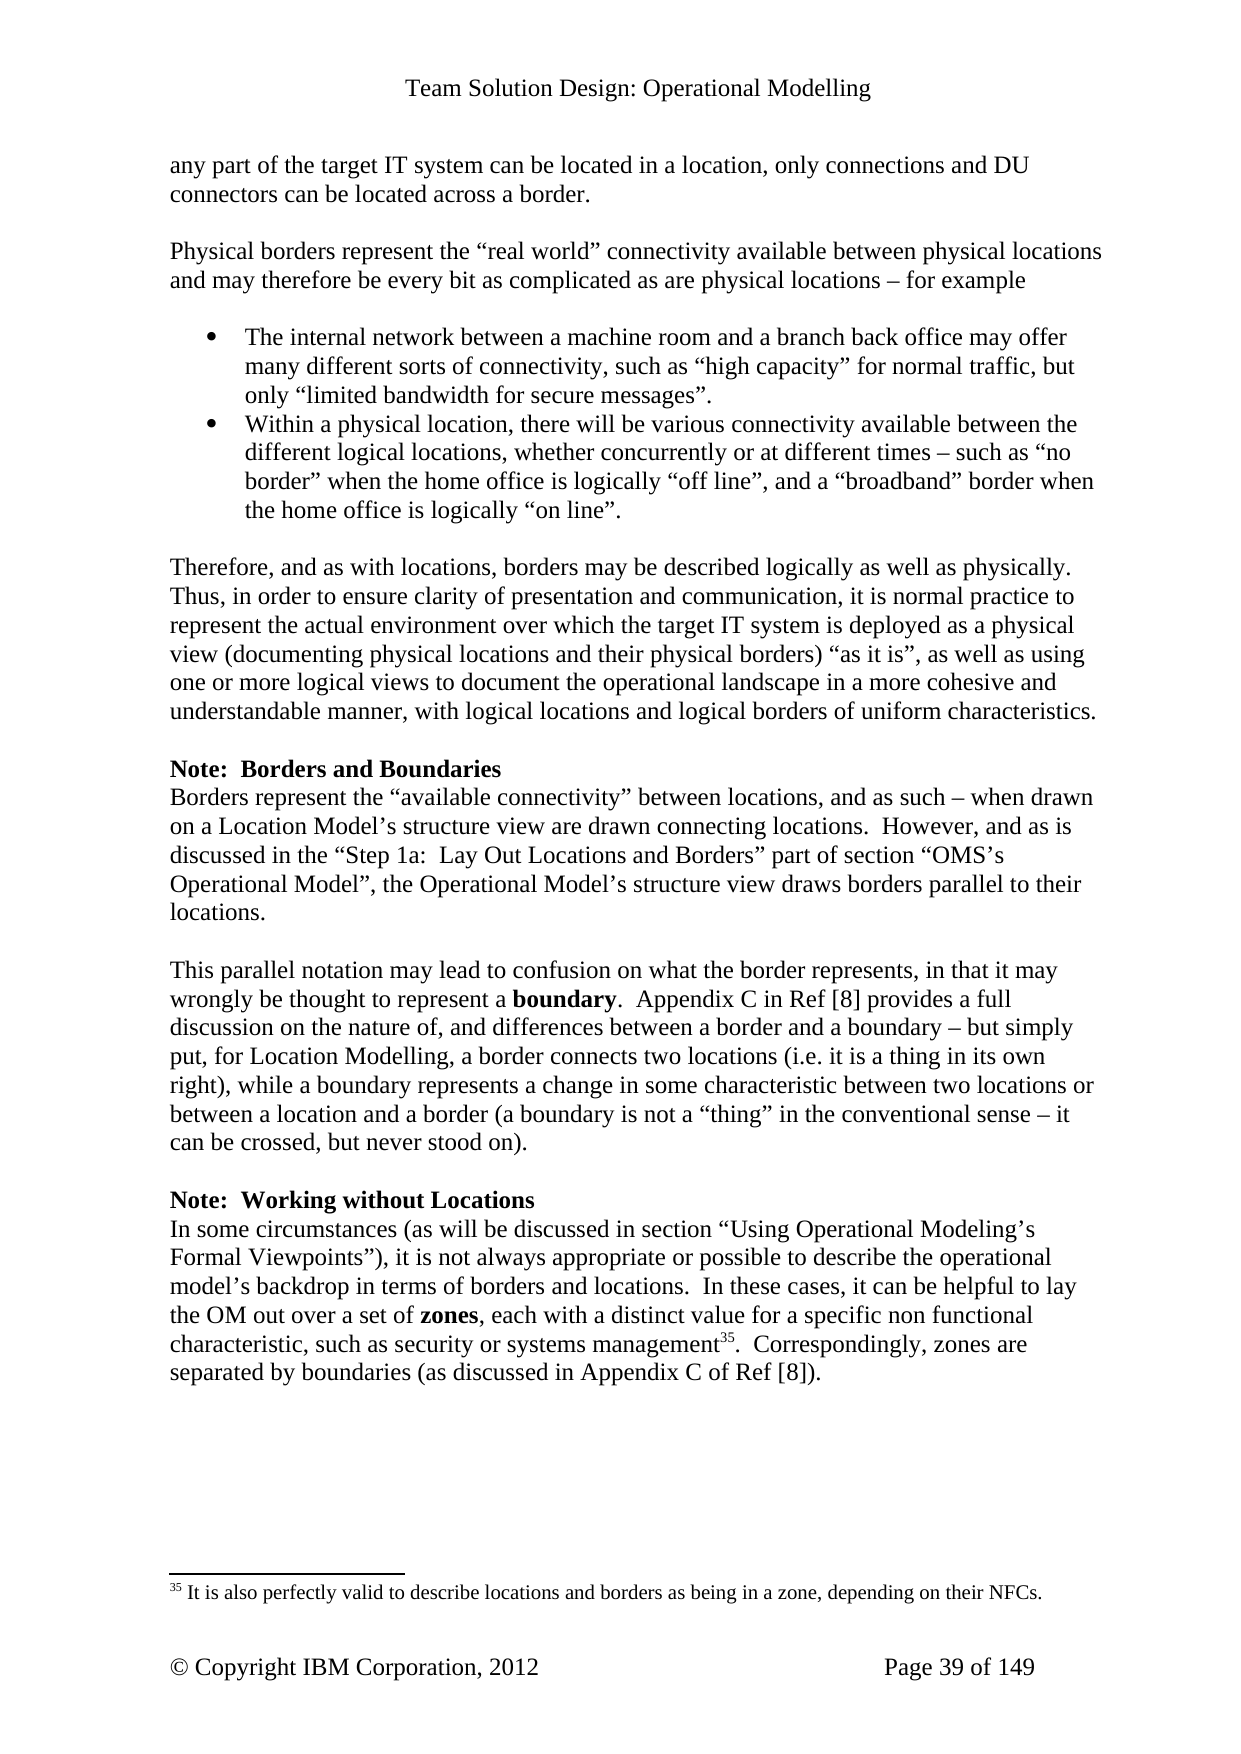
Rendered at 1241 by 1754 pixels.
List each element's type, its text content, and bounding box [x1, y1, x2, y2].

text It is also perfectly valid to describe locations and borders as being in a zone, depending on their NFCs. [169, 1580, 1107, 1604]
text Note: Borders and Boundaries [169, 754, 1107, 782]
text Note: Working without Locations In some circumstances (as will be discussed in section “Using Operational Modeling’s Formal Viewpoints”), it is not always appropriate or possible to describe the operational model’s backdrop in terms of borders and locations. In these cases, it can be helpful to lay the OM out over a set of zones, each with a distinct value for a specific non functional characteristic, such as security or systems management. Correspondingly, zones are separated by boundaries (as discussed in Appendix C of Ref [6]). [169, 1185, 1107, 1386]
text This parallel notation may lead to confusion on what the border represents, in that it may wrongly be thought to represent a boundary. Appendix C in Ref [6] provides a full discussion on the nature of, and differences between a border and a boundary – but simply put, for Location Modelling, a border connects two locations (i.e. it is a thing in its own right), while a boundary represents a change in some characteristic between two locations or between a location and a border (a boundary is not a “thing” in the conventional sense – it can be crossed, but never stood on). [169, 955, 1107, 1156]
list Within a physical location, there will be various connectivity available between the different logical locations, whether concurrently or at different times – such as “no border” when the home office is logically “off line”, and a “broadband” border when the home office is logically “on line”. [207, 409, 1107, 524]
text Physical borders represent the “real world” connectivity available between physical locations and may therefore be every bit as complicated as are physical locations – for example [169, 236, 1107, 294]
text any part of the target IT system can be located in a location, only connections and DU connectors can be located across a border. [169, 150, 1107, 207]
list The internal network between a machine room and a branch back office may offer many different sorts of connectivity, such as “high capacity” for normal traffic, but only “limited bandwidth for secure messages”. [207, 322, 1107, 409]
text Borders represent the “available connectivity” between locations, and as such – when drawn on a Location Model’s structure view are drawn connecting locations. However, and as is discussed in the “Step 1a: Lay Out Locations and Borders” part of section “OMS’s Operational Model”, the Operational Model’s structure view draws borders parallel to their locations. [169, 782, 1107, 926]
text Therefore, and as with locations, borders may be described logically as well as physically. Thus, in order to ensure clarity of presentation and communication, it is normal practice to represent the actual environment over which the target IT system is deployed as a physical view (documenting physical locations and their physical borders) “as it is”, as well as using one or more logical views to document the operational landscape in a more cohesive and understandable manner, with logical locations and logical borders of uniform characteristics. [169, 552, 1107, 725]
